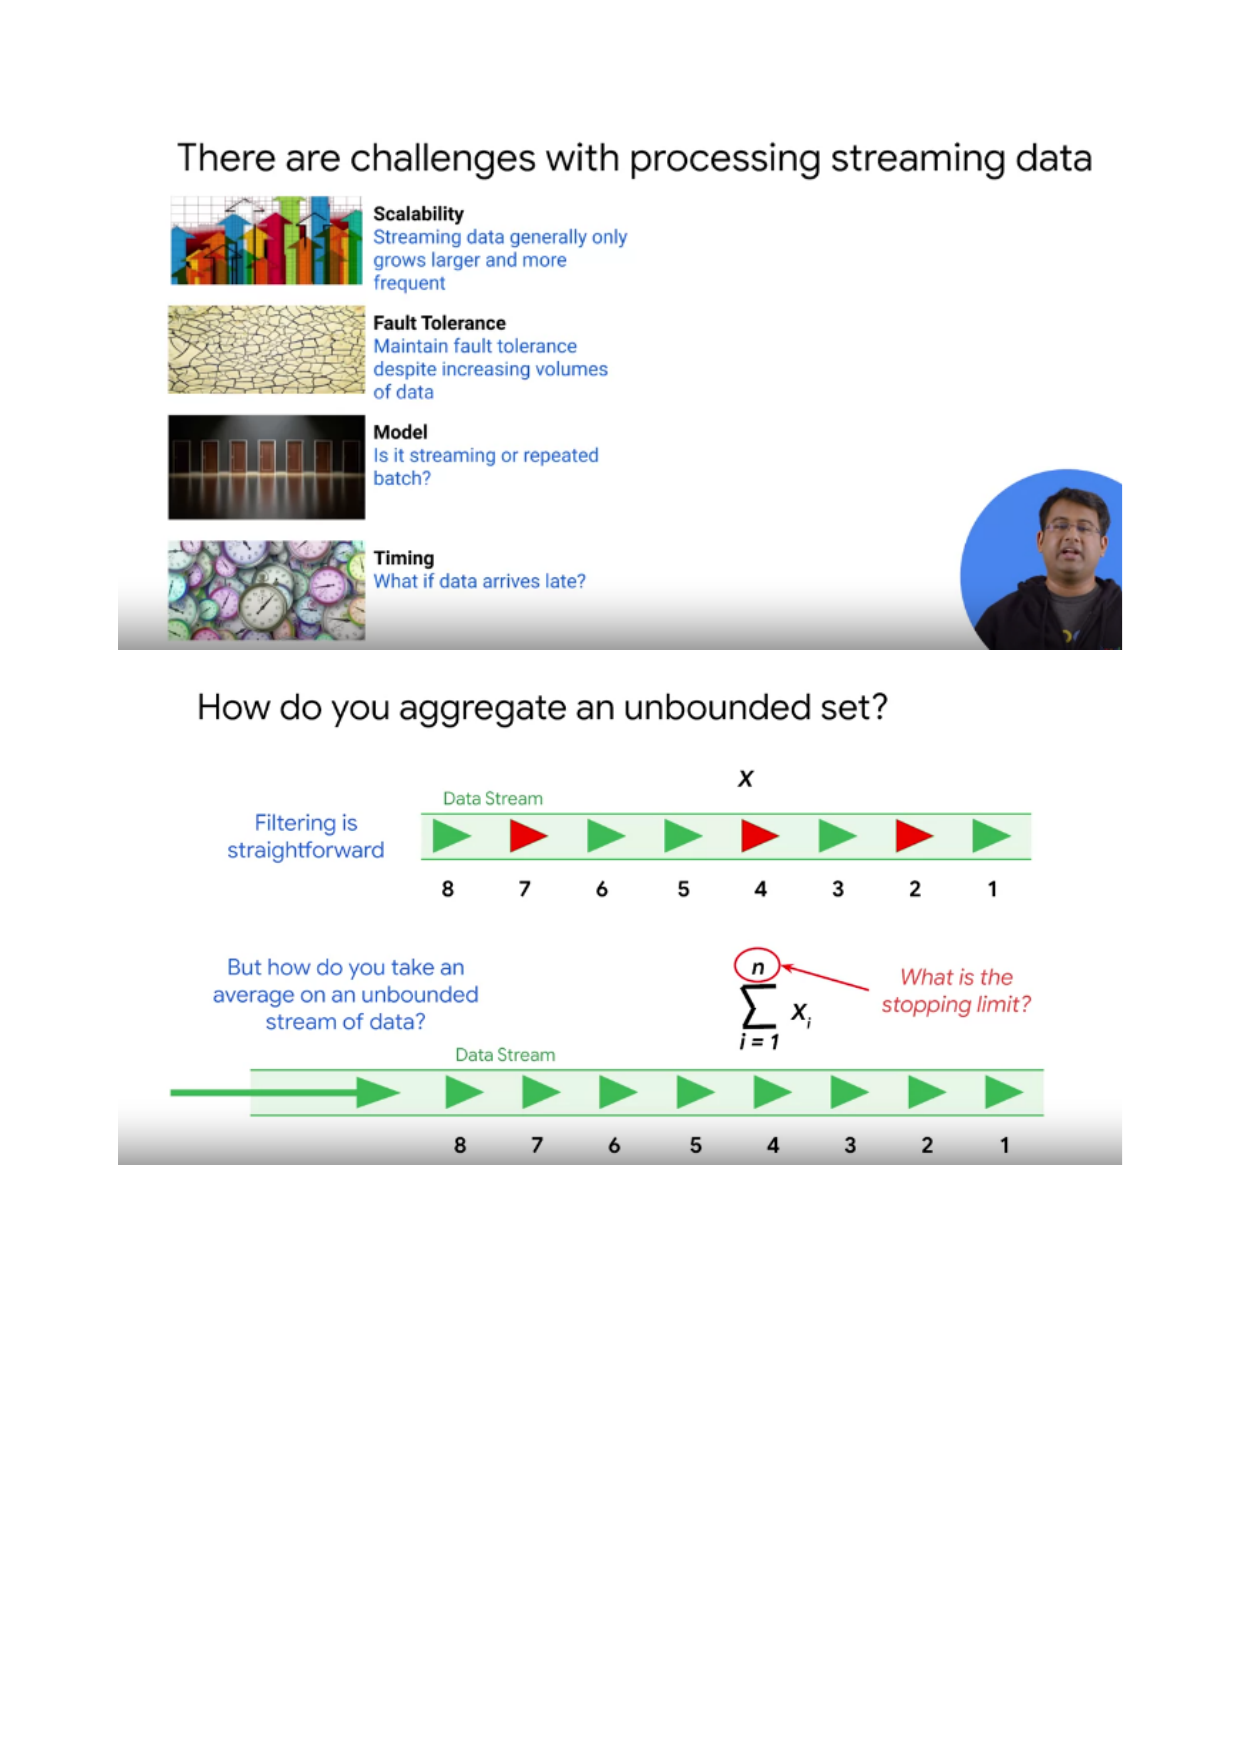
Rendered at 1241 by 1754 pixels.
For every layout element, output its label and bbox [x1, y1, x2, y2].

picture [118, 678, 1123, 1165]
picture [118, 118, 1123, 650]
